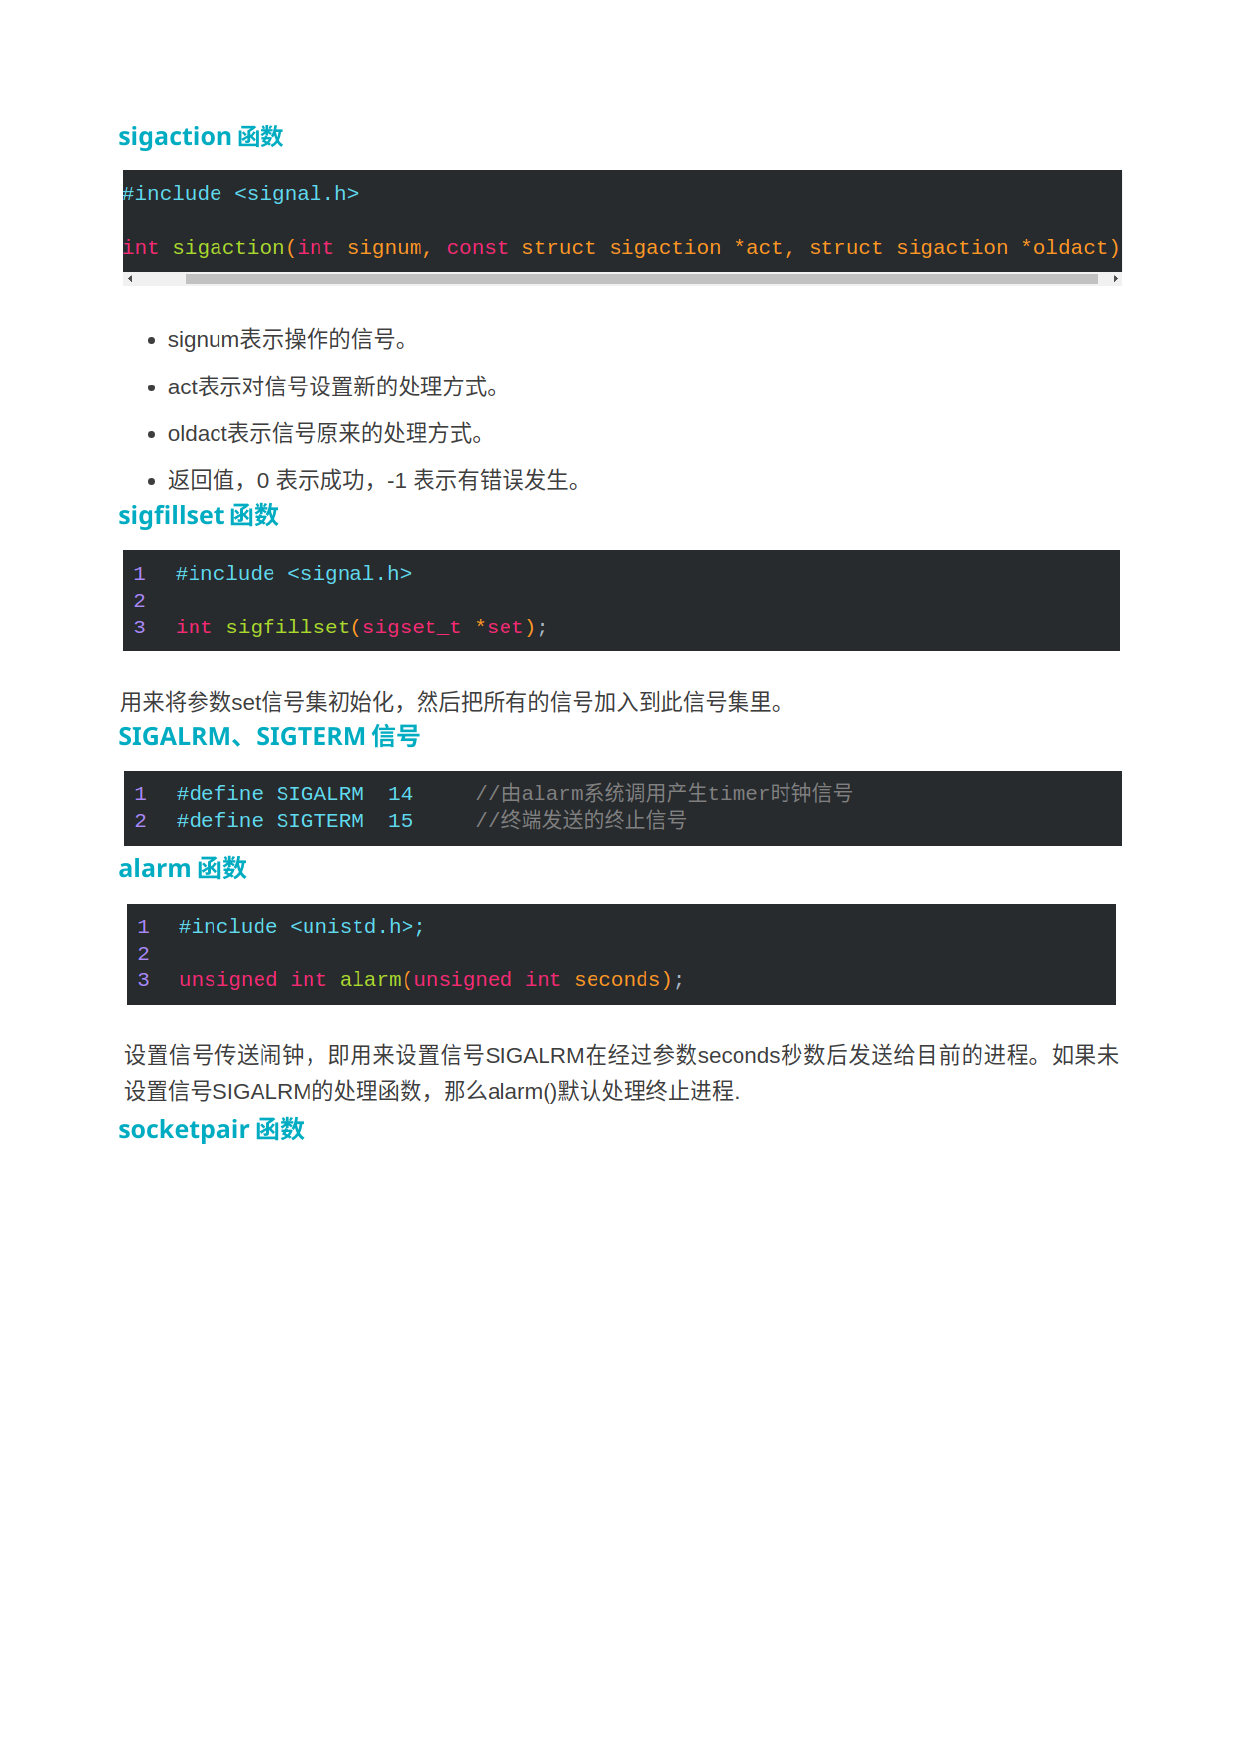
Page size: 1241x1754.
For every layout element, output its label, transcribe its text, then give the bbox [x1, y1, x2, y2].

subtitle alarm函数 [118, 849, 1122, 884]
picture [118, 165, 1123, 496]
subtitle socketpair函数 [118, 1110, 1122, 1146]
picture [118, 765, 1123, 849]
picture [118, 897, 1123, 1110]
subtitle sigfillset函数 [118, 496, 1122, 532]
picture [118, 544, 1123, 717]
subtitle SIGALRM、SIGTERM信号 [118, 717, 1122, 753]
subtitle sigaction函数 [118, 118, 1122, 153]
